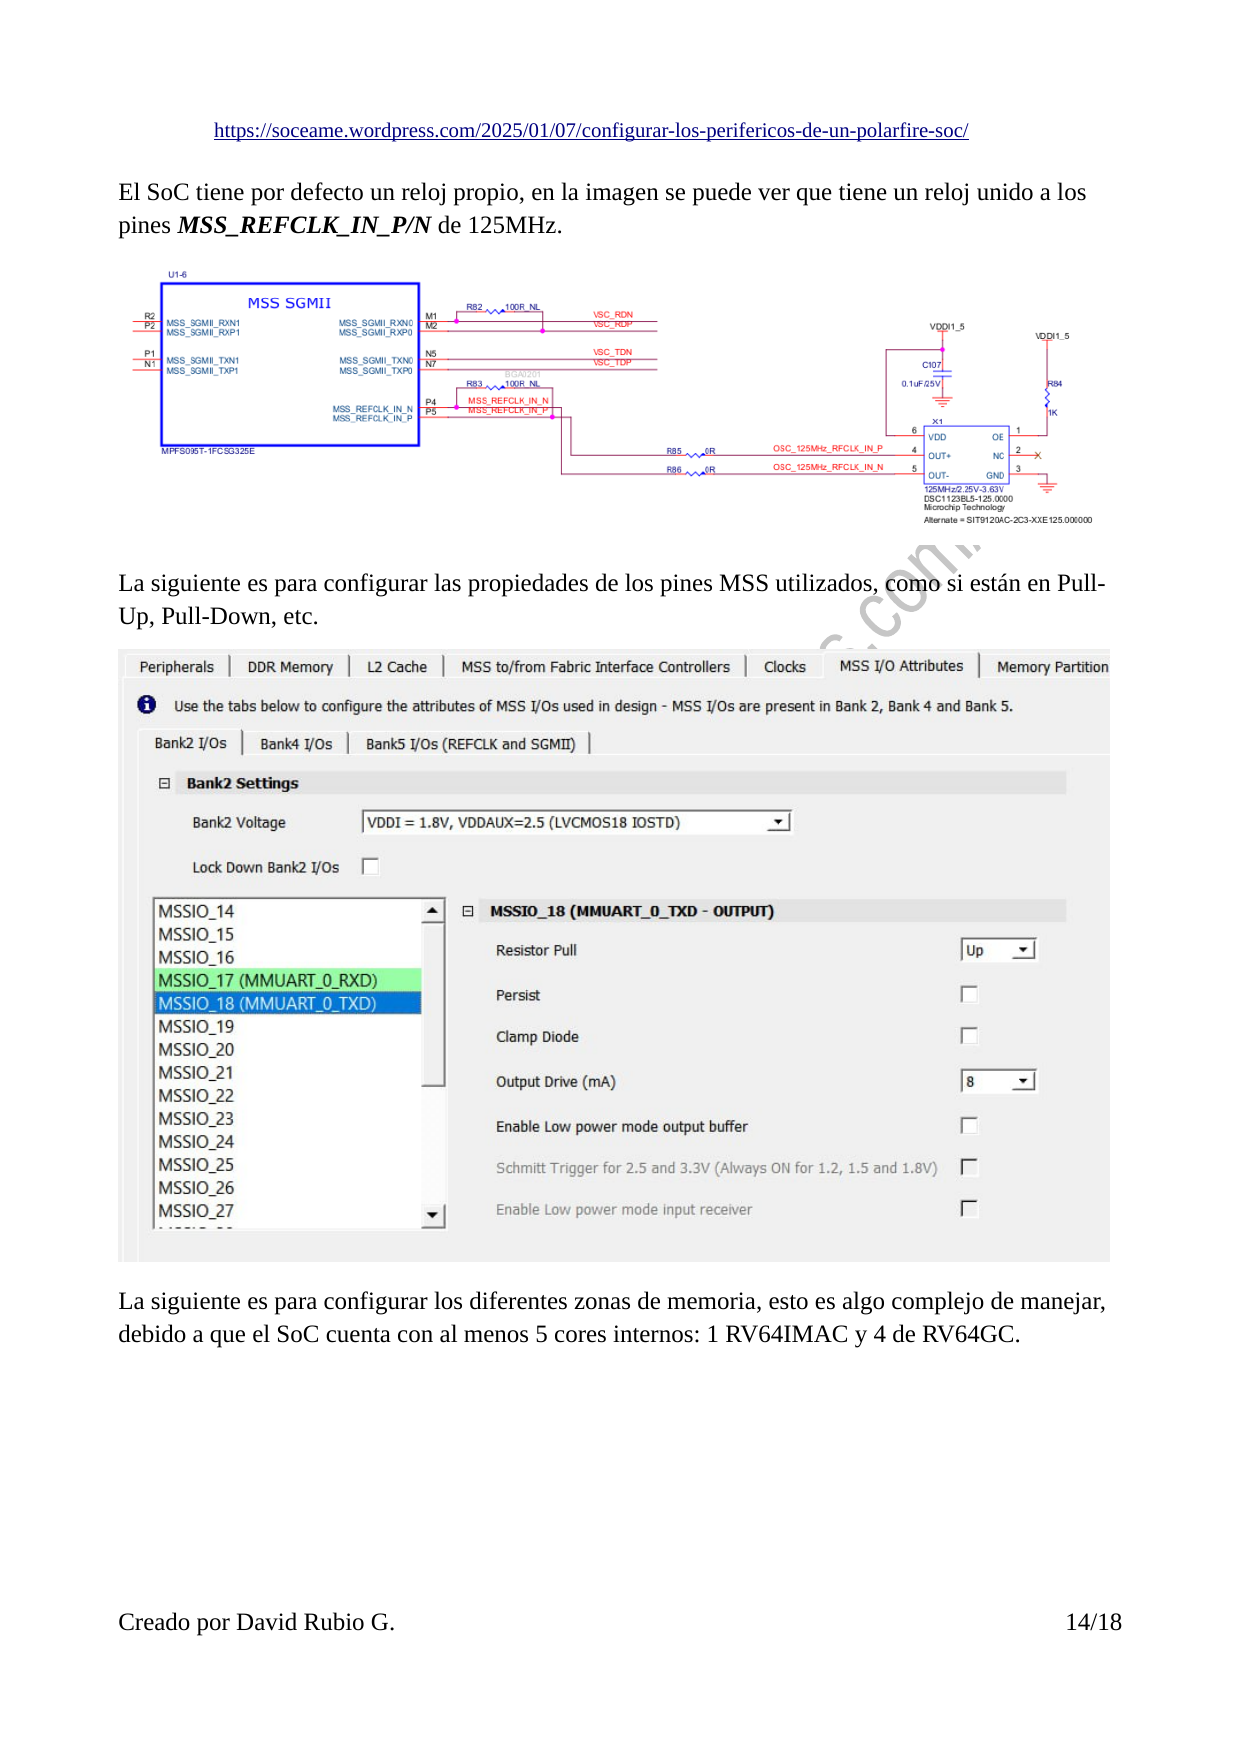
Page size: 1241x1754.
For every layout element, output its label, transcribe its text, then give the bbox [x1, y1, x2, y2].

text La siguiente es para configurar las propiedades de los pines MSS utilizados, como si están en Pull-Up, Pull-Down, etc. [118, 568, 1122, 630]
text La siguiente es para configurar los diferentes zonas de memoria, esto es algo complejo de manejar, debido a que el SoC cuenta con al menos 5 cores internos: 1 RV64IMAC y 4 de RV64GC. [118, 1286, 1122, 1348]
text El SoC tiene por defecto un reloj propio, en la imagen se puede ver que tiene un reloj unido a los pines MSS_REFCLK_IN_P/N de 125MHz. [118, 177, 1122, 239]
picture [118, 257, 1113, 545]
picture [118, 649, 1110, 1262]
